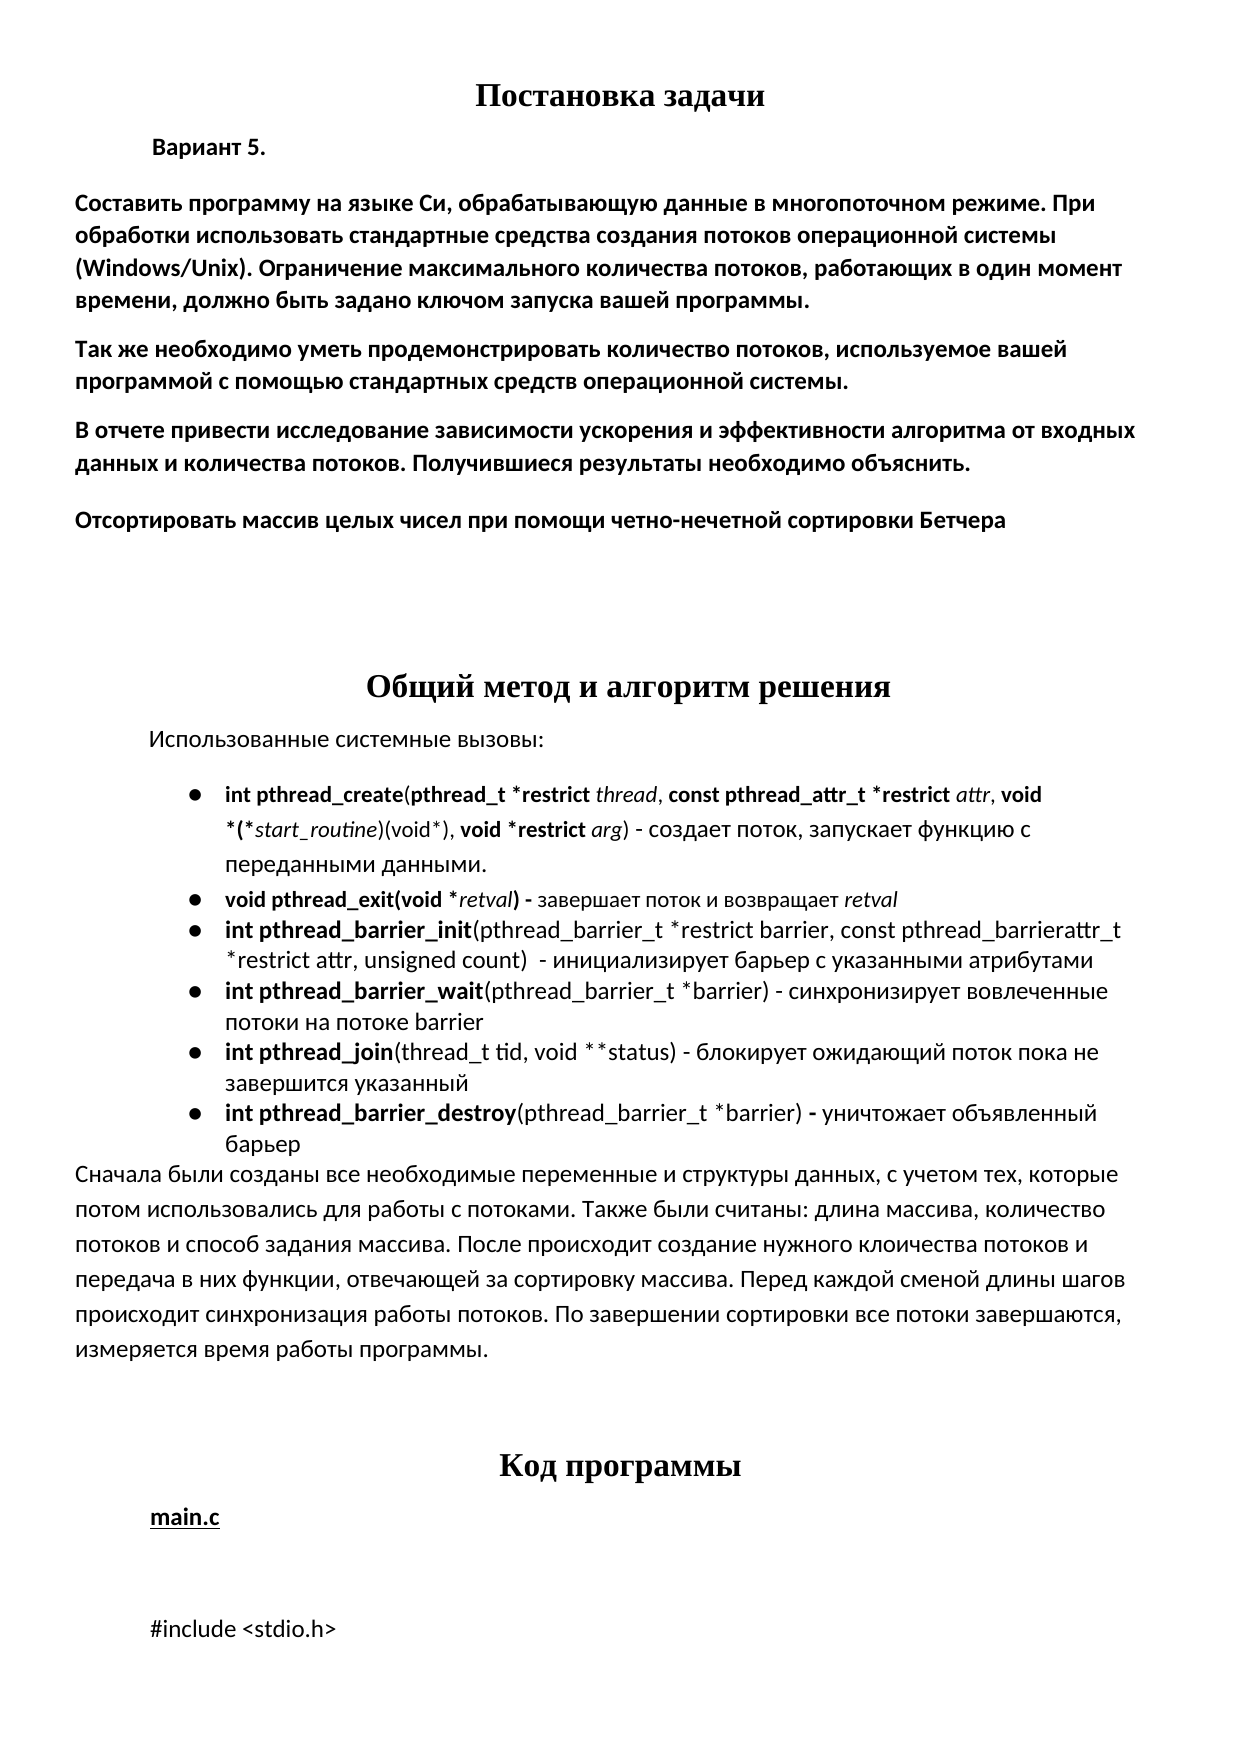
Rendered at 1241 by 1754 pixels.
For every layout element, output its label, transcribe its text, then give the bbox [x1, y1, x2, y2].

text В отчете привести исследование зависимости ускорения и эффективности алгоритма от входных данных и количества потоков. Получившиеся результаты необходимо объяснить. [75, 414, 1165, 477]
text Использованные системные вызовы: [75, 723, 1147, 753]
text #include <stdio.h> [150, 1613, 1147, 1644]
list int pthread_barrier_destroy(pthread_barrier_t *barrier) - уничтожает объявленный барьер [187, 1097, 1147, 1158]
text Сначала были созданы все необходимые переменные и структуры данных, с учетом тех, которые потом использовались для работы с потоками. Также были считаны: длина массива, количество потоков и способ задания массива. После происходит создание нужного клоичества потоков и передача в них функции, отвечающей за сортировку массива. Перед каждой сменой длины шагов происходит синхронизация работы потоков. По завершении сортировки все потоки завершаются, измеряется время работы программы. [75, 1158, 1147, 1364]
list int pthread_barrier_init(pthread_barrier_t *restrict barrier, const pthread_barrierattr_t *restrict attr, unsigned count) - инициализирует барьер с указанными атрибутами [187, 914, 1147, 975]
text Отсортировать массив целых чисел при помощи четно-нечетной сортировки Бетчера [75, 504, 1165, 534]
list int pthread_create(pthread_t *restrict thread, const pthread_attr_t *restrict attr, void *(*start_routine)(void*), void *restrict arg) - создает поток, запускает функцию с переданными данными. [187, 778, 1147, 879]
list void pthread_exit(void *retval) - завершает поток и возвращает retval [187, 883, 1147, 914]
text Постановка задачи [93, 75, 1147, 113]
list int pthread_barrier_wait(pthread_barrier_t *barrier) - синхронизирует вовлеченные потоки на потоке barrier [187, 975, 1147, 1036]
text Так же необходимо уметь продемонстрировать количество потоков, используемое вашей программой с помощью стандартных средств операционной системы. [75, 333, 1165, 396]
text Вариант 5. [93, 132, 1147, 162]
text Составить программу на языке Си, обрабатывающую данные в многопоточном режиме. При обработки использовать стандартные средства создания потоков операционной системы (Windows/Unix). Ограничение максимального количества потоков, работающих в один момент времени, должно быть задано ключом запуска вашей программы. [75, 187, 1165, 315]
text Код программы [93, 1445, 1147, 1483]
list int pthread_join(thread_t tid, void **status) - блокирует ожидающий поток пока не завершится указанный [187, 1036, 1147, 1097]
text Общий метод и алгоритм решения [93, 666, 1147, 704]
text main.c [150, 1501, 1147, 1532]
